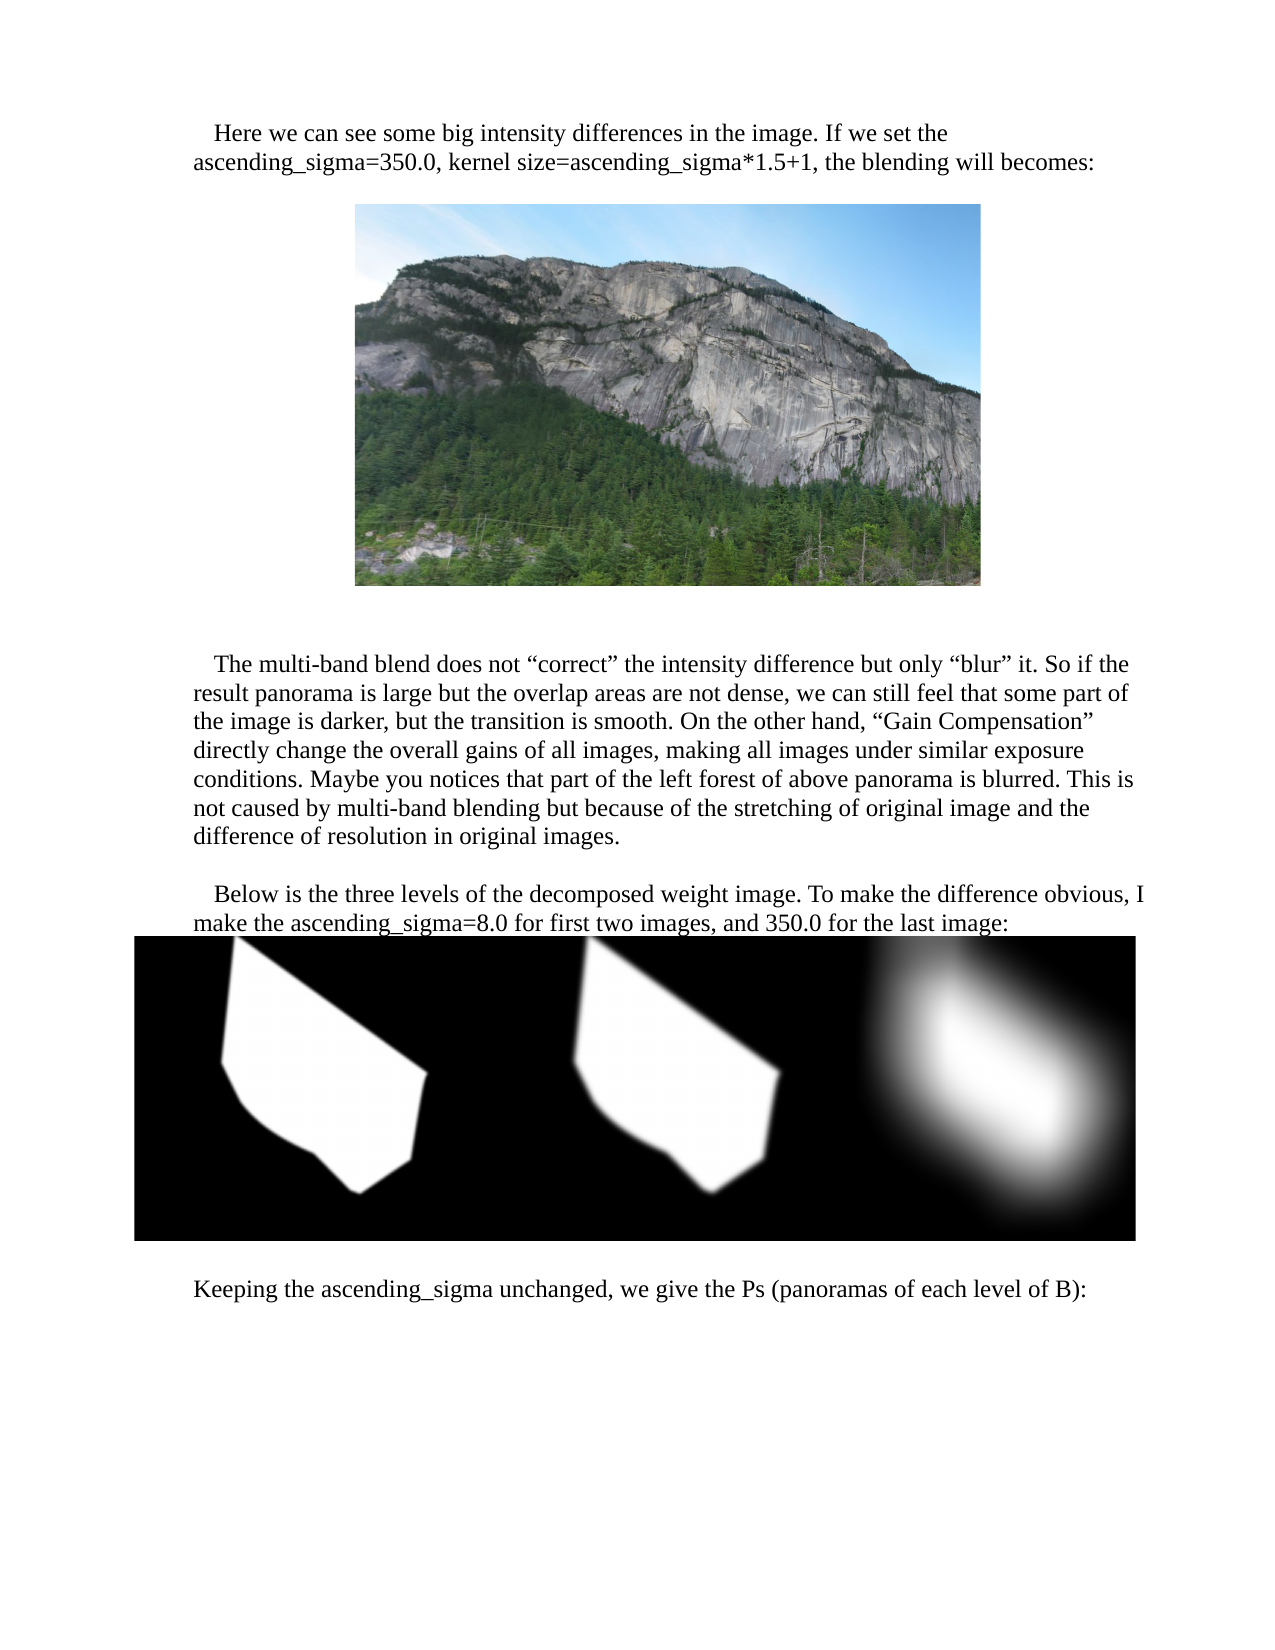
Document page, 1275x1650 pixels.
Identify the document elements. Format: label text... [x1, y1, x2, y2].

list Here we can see some big intensity differences in the image. If we set the ascending_sigma=350.0, kernel size=ascending_sigma*1.5+1, the blending will becomes: [156, 118, 1157, 176]
list Below is the three levels of the decomposed weight image. To make the difference obvious, I make the ascending_sigma=8.0 for first two images, and 350.0 for the last image: [156, 879, 1157, 936]
picture [134, 936, 1136, 1241]
picture [354, 204, 981, 586]
list Keeping the ascending_sigma unchanged, we give the Ps (panoramas of each level of B): [156, 1274, 1157, 1303]
list The multi-band blend does not “correct” the intensity difference but only “blur” it. So if the result panorama is large but the overlap areas are not dense, we can still feel that some part of the image is darker, but the transition is smooth. On the other hand, “Gain Compensation” directly change the overall gains of all images, making all images under similar exposure conditions. Maybe you notices that part of the left forest of above panorama is blurred. This is not caused by multi-band blending but because of the stretching of original image and the difference of resolution in original images. [156, 649, 1157, 850]
